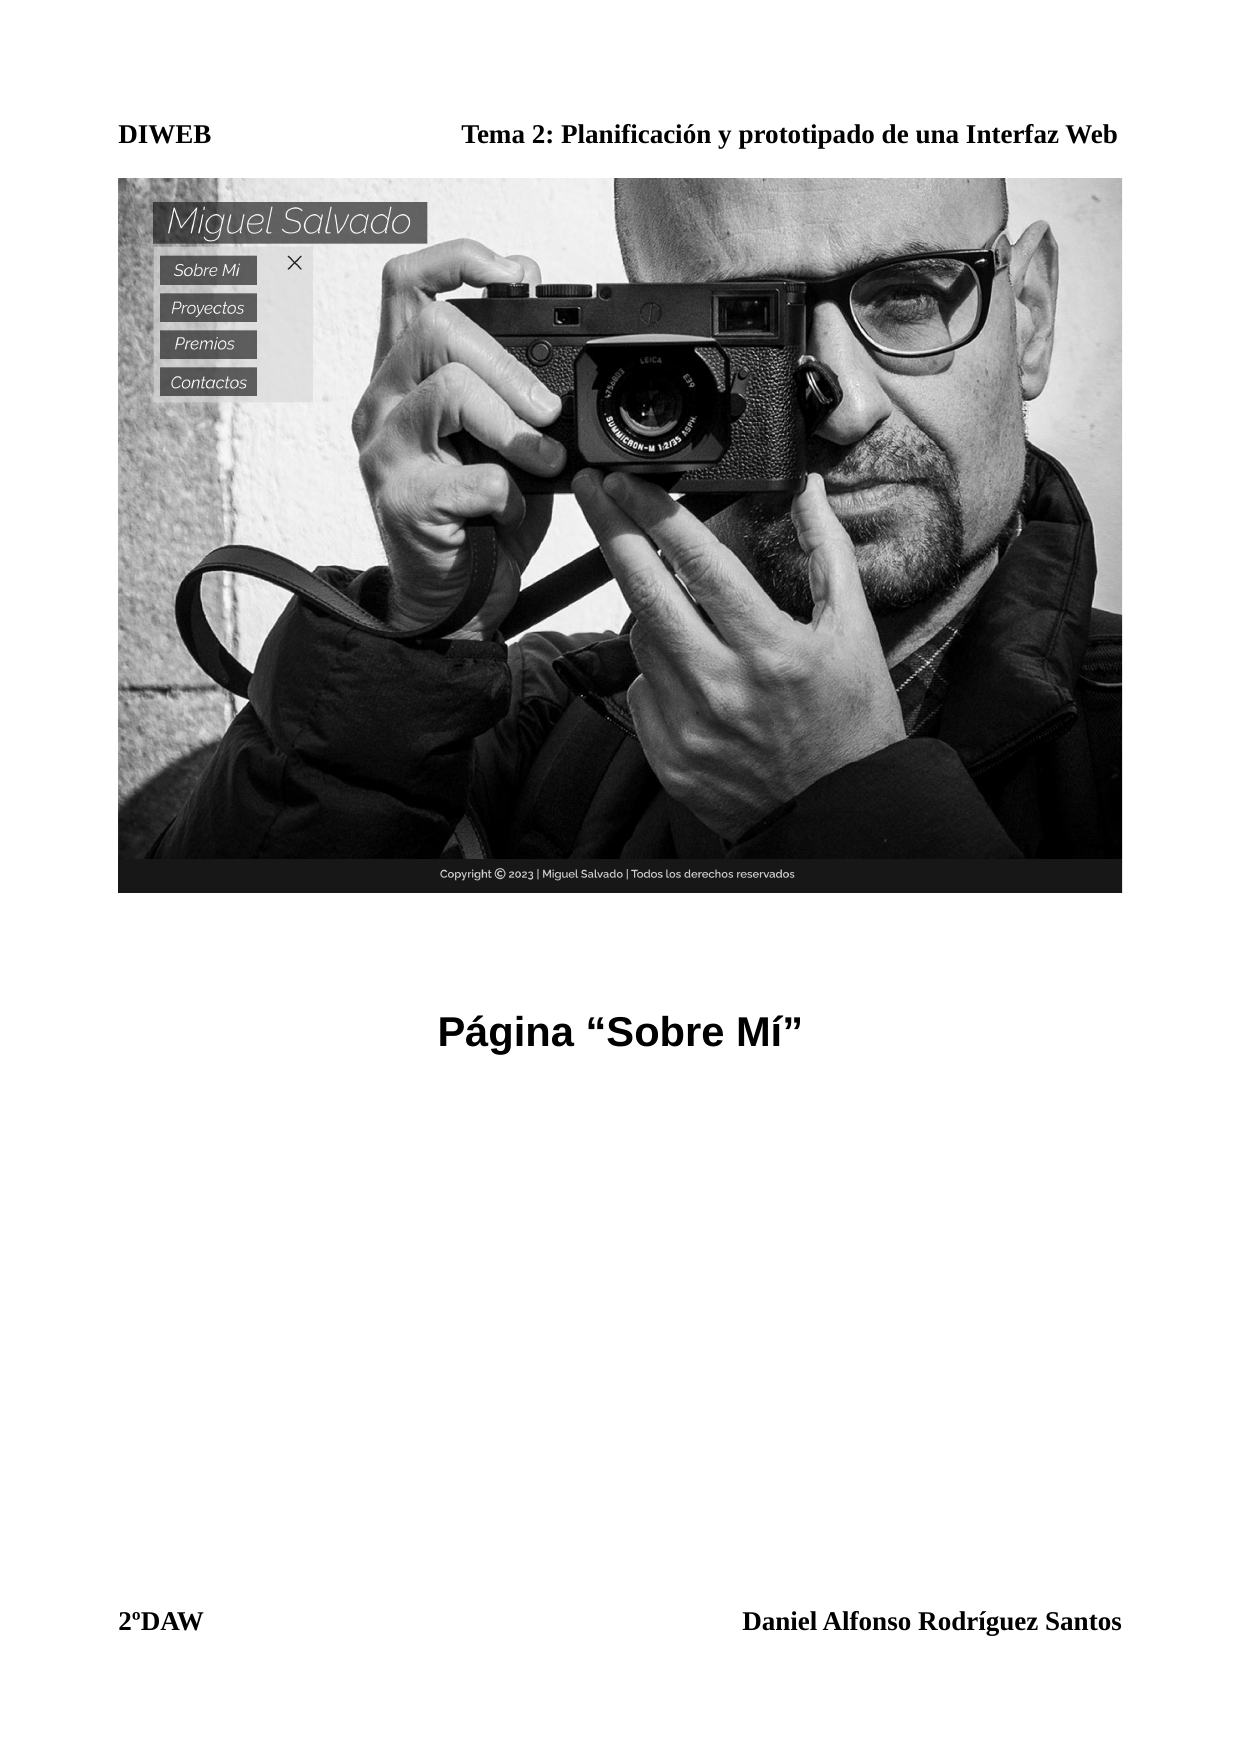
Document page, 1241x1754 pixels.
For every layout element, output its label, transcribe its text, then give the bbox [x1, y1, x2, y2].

text Página “Sobre Mí” [118, 1008, 1122, 1056]
picture [118, 178, 1123, 893]
